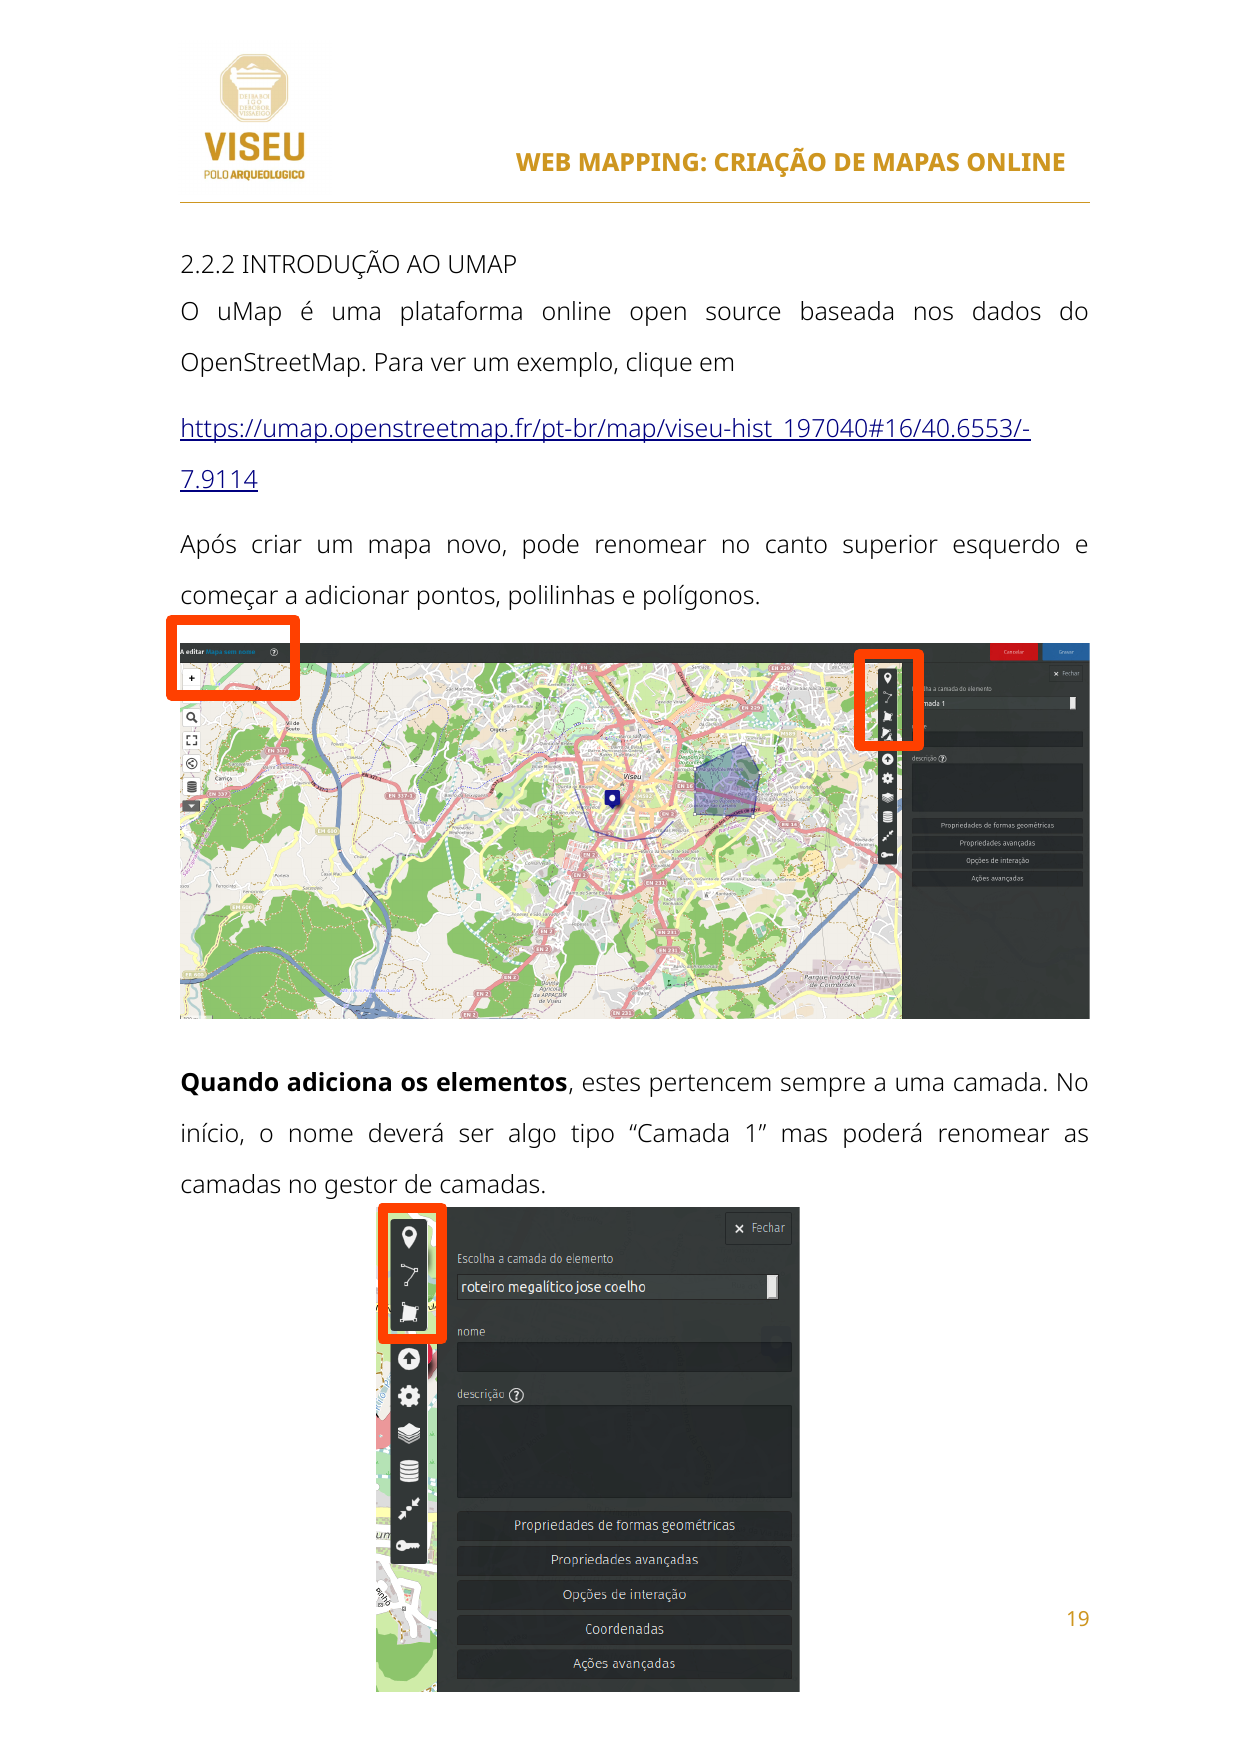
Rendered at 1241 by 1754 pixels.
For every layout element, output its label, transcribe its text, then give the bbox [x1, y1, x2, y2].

text Quando adiciona os elementos, estes pertencem sempre a uma camada. No início, o nome deverá ser algo tipo “Camada 1” mas poderá renomear as camadas no gestor de camadas. [180, 1065, 1090, 1201]
picture [180, 643, 290, 690]
text Após criar um mapa novo, pode renomear no canto superior esquerdo e começar a adicionar pontos, polilinhas e polígonos. [180, 527, 1090, 612]
text O uMap é uma plataforma online open source baseada nos dados do OpenStreetMap. Para ver um exemplo, clique em [180, 293, 1090, 379]
picture [388, 1213, 436, 1334]
picture [180, 643, 1090, 1019]
subtitle 2.2.2 Introdução ao uMap [180, 247, 1090, 281]
text https://umap.openstreetmap.fr/pt-br/map/viseu-hist_197040#16/40.6553/-7.9114 [180, 410, 1090, 495]
picture [376, 1207, 800, 1692]
